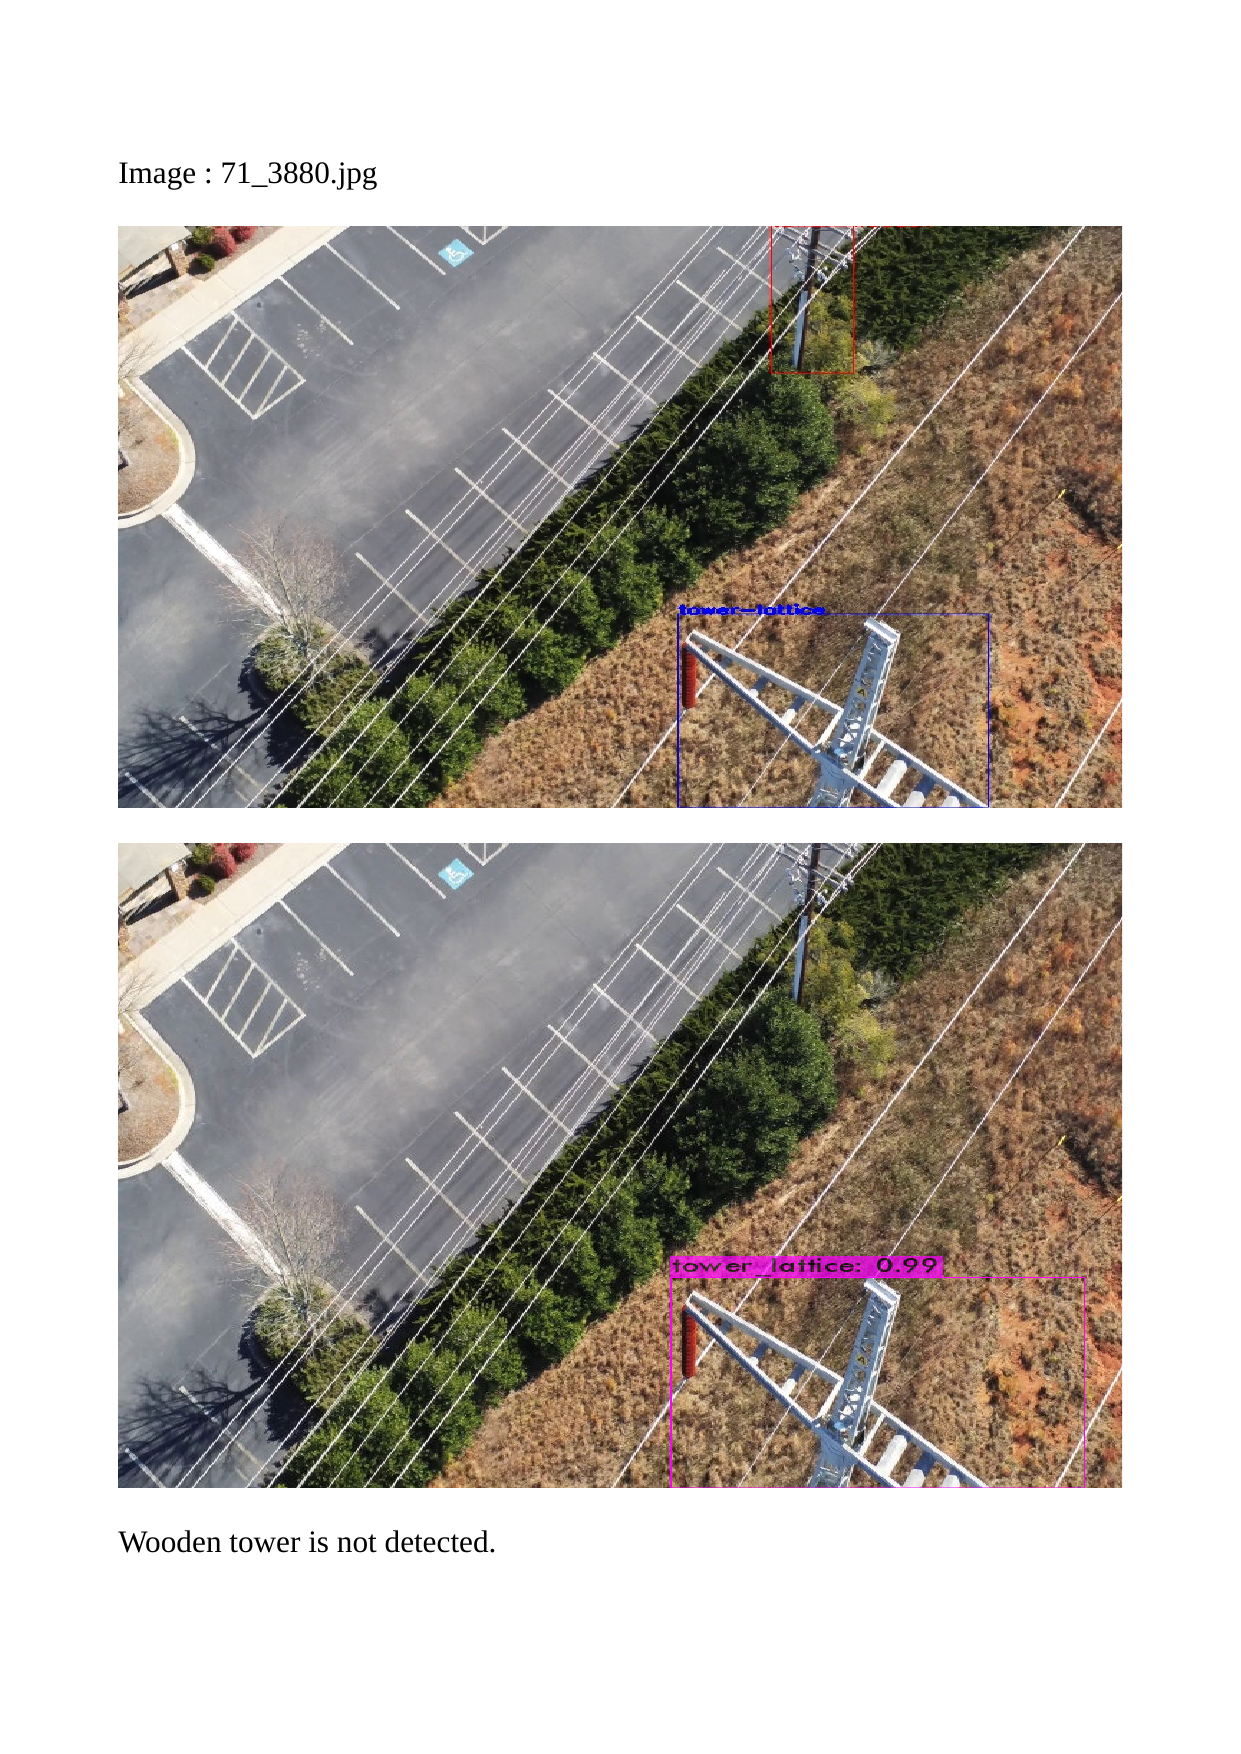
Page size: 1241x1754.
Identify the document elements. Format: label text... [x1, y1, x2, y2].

text Wooden tower is not detected. [118, 1523, 1122, 1559]
text Image : 71_3880.jpg [118, 154, 1122, 190]
picture [118, 226, 1123, 808]
picture [118, 843, 1123, 1488]
